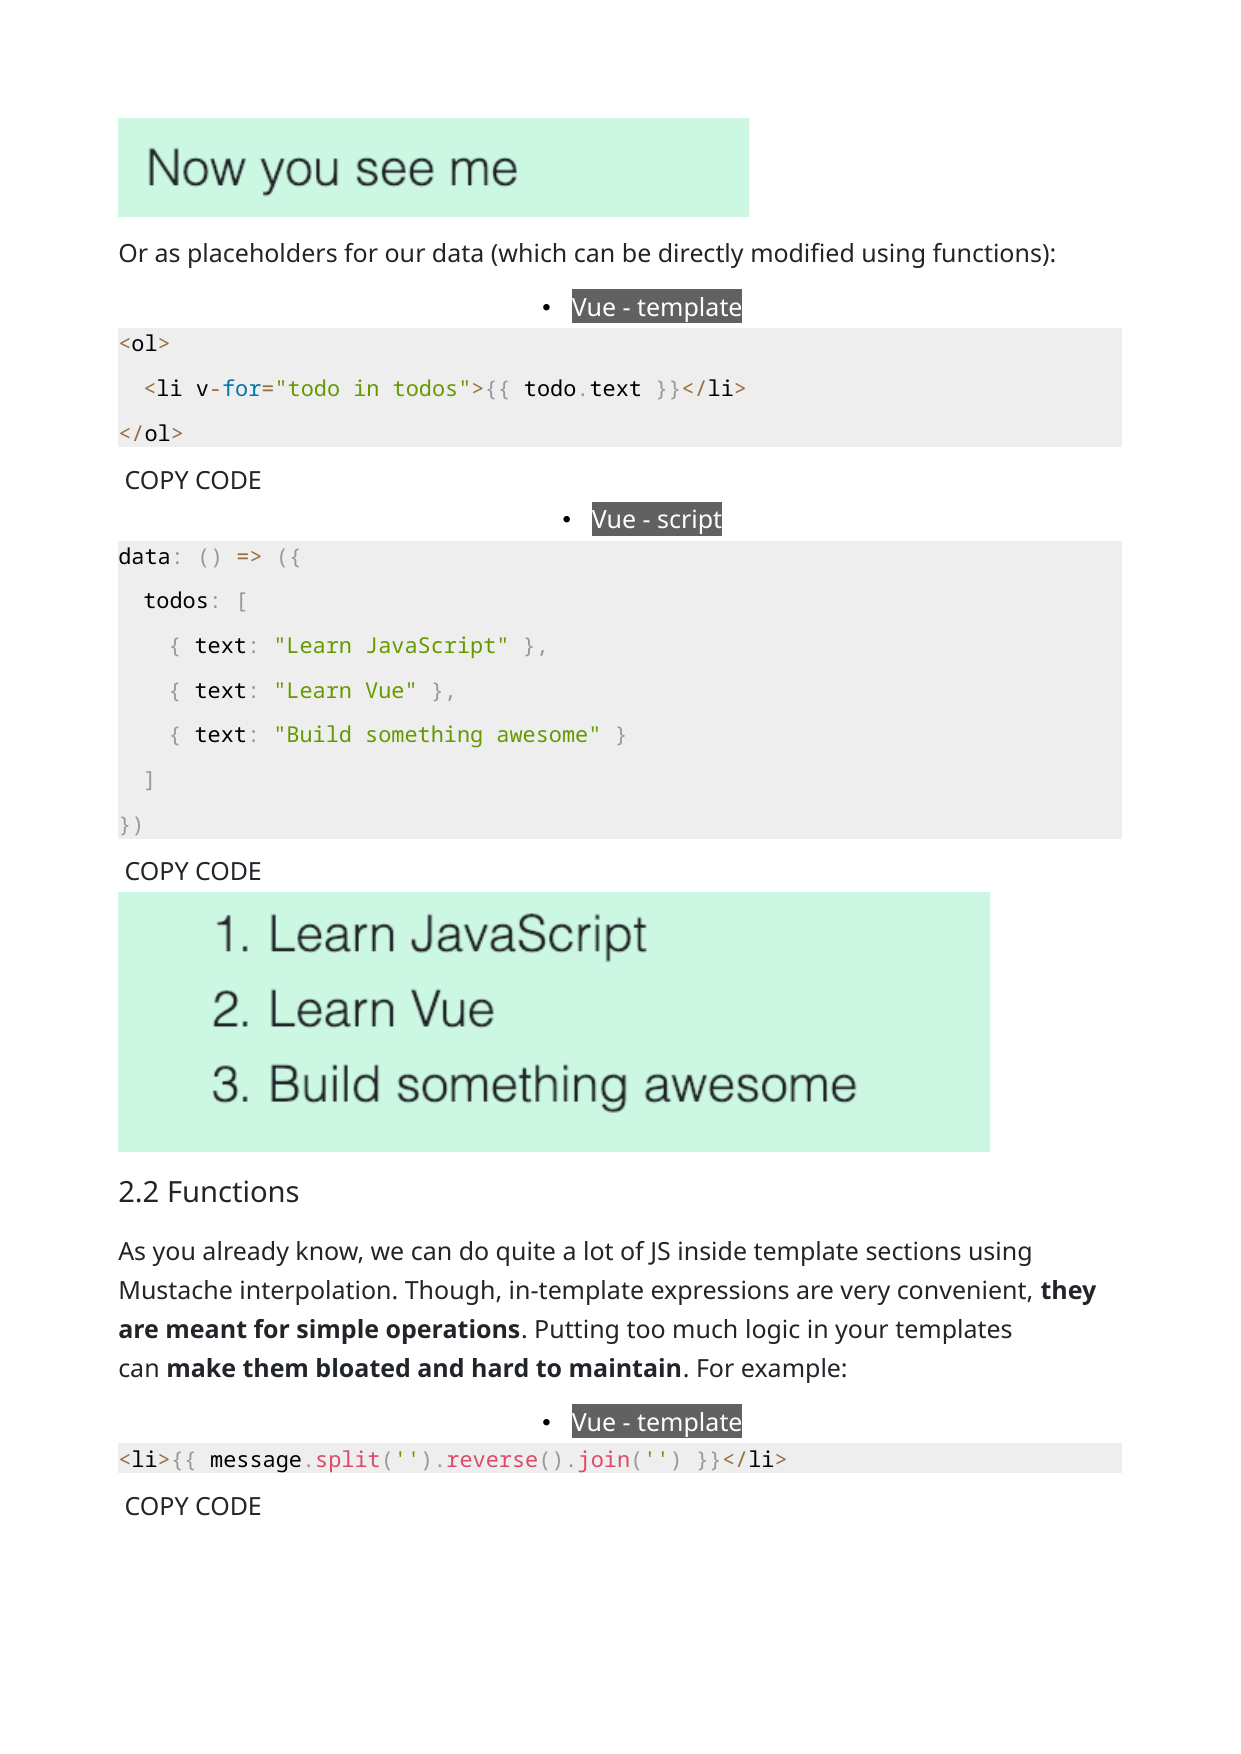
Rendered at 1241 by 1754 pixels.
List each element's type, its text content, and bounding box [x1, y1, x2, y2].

text Or as placeholders for our data (which can be directly modified using functions): [118, 235, 1122, 269]
text </ol> [118, 418, 1122, 447]
list Vue - template [162, 289, 1122, 323]
subtitle 2.2 Functions [118, 1171, 1122, 1211]
text <li>{{ message.split('').reverse().join('') }}</li> [118, 1443, 1122, 1473]
text ] [118, 764, 1122, 794]
text { text: "Learn Vue" }, [118, 675, 1122, 704]
text COPY CODE [118, 853, 1122, 888]
list Vue - template [162, 1404, 1122, 1438]
text { text: "Build something awesome" } [118, 719, 1122, 749]
text <li v-for="todo in todos">{{ todo.text }}</li> [118, 373, 1122, 403]
text todos: [ [118, 585, 1122, 615]
text COPY CODE [118, 462, 1122, 496]
text data: () => ({ [118, 541, 1122, 571]
text <ol> [118, 328, 1122, 358]
picture [118, 118, 750, 217]
list Vue - script [162, 502, 1122, 536]
text }) [118, 809, 1122, 839]
picture [118, 892, 990, 1152]
text { text: "Learn JavaScript" }, [118, 630, 1122, 660]
text As you already know, we can do quite a lot of JS inside template sections using Mustache interpolation. Though, in-template expressions are very convenient, they are meant for simple operations. Putting too much logic in your templates can make them bloated and hard to maintain. For example: [118, 1233, 1122, 1385]
text COPY CODE [118, 1488, 1122, 1522]
